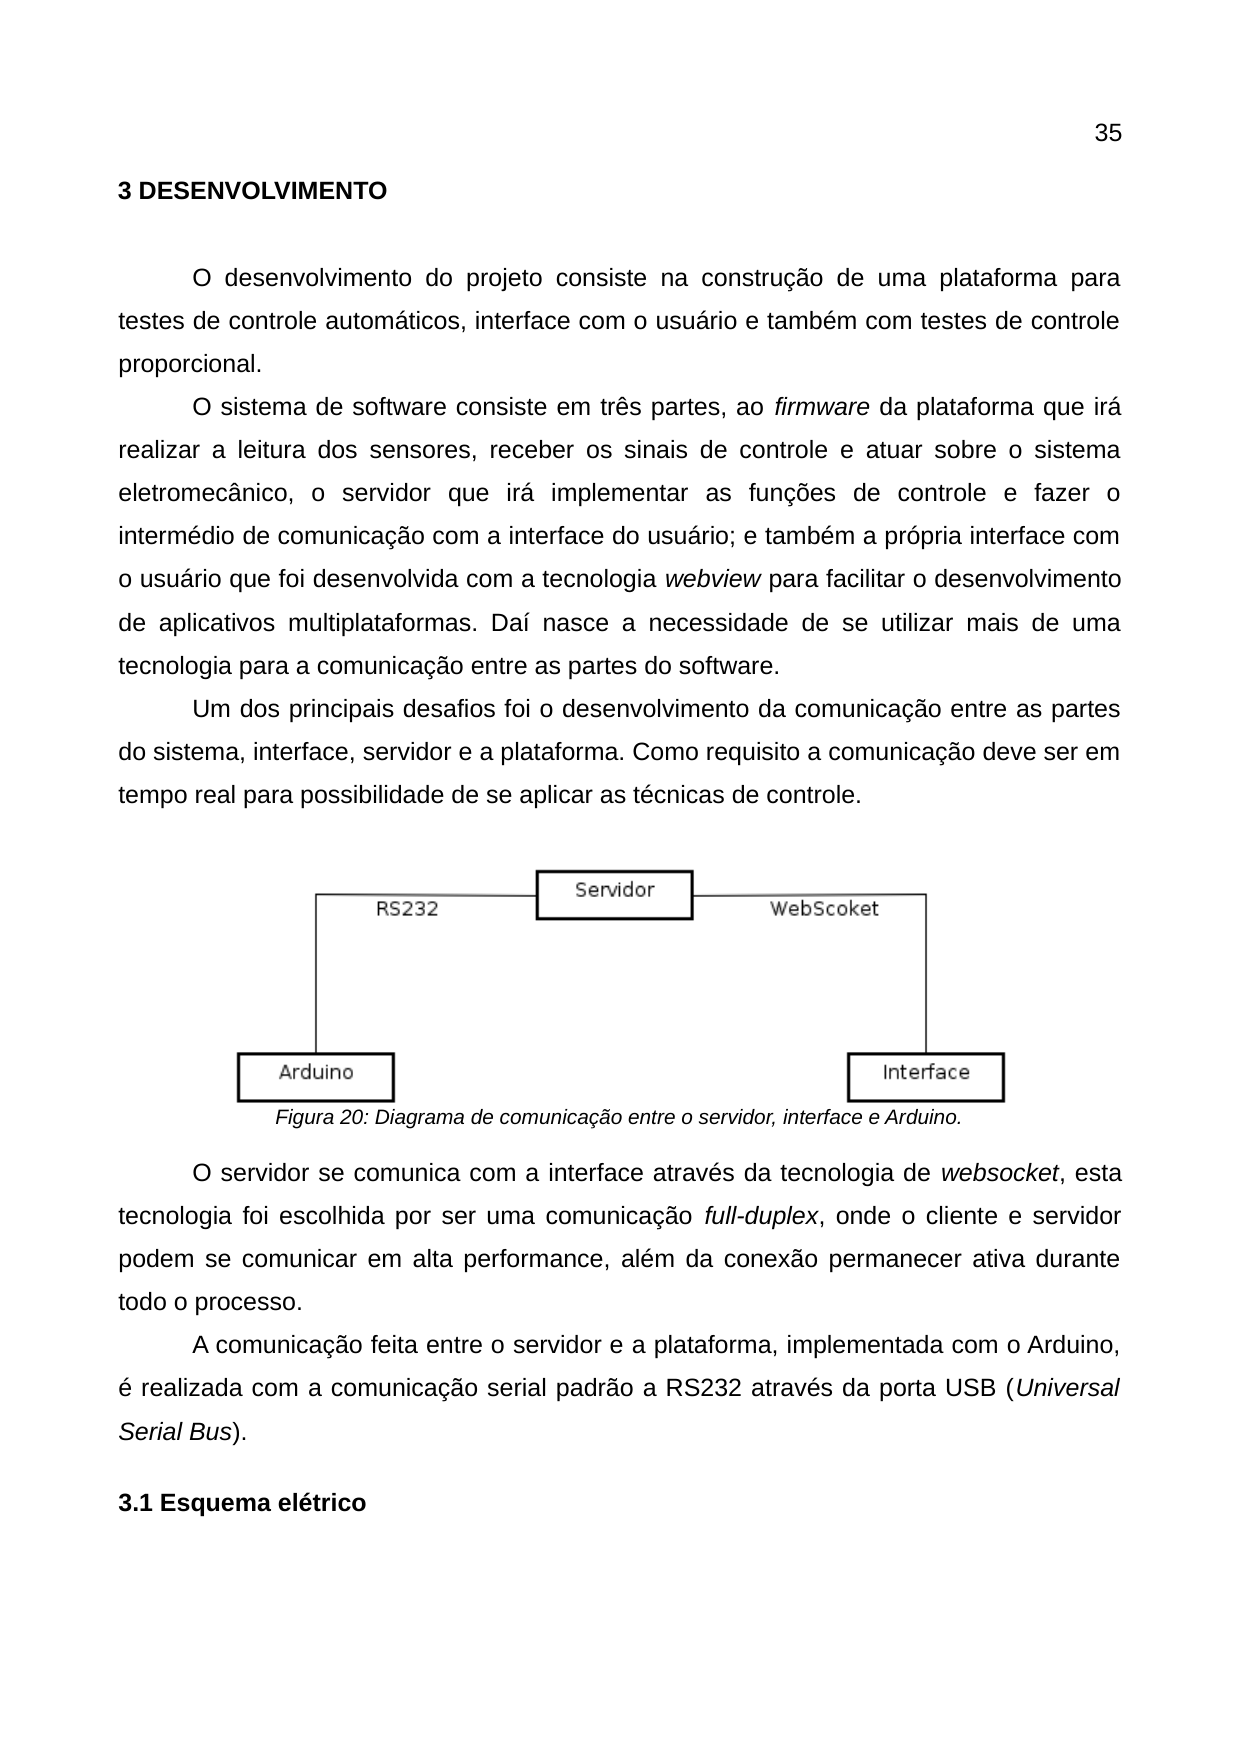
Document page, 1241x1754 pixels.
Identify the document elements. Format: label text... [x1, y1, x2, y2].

text O servidor se comunica com a interface através da tecnologia de websocket, esta tecnologia foi escolhida por ser uma comunicação full-duplex, onde o cliente e servidor podem se comunicar em alta performance, além da conexão permanecer ativa durante todo o processo. [118, 1158, 1122, 1316]
picture [231, 864, 1010, 1106]
text O desenvolvimento do projeto consiste na construção de uma plataforma para testes de controle automáticos, interface com o usuário e também com testes de controle proporcional. [118, 263, 1122, 378]
text O sistema de software consiste em três partes, ao firmware da plataforma que irá realizar a leitura dos sensores, receber os sinais de controle e atuar sobre o sistema eletromecânico, o servidor que irá implementar as funções de controle e fazer o intermédio de comunicação com a interface do usuário; e também a própria interface com o usuário que foi desenvolvida com a tecnologia webview para facilitar o desenvolvimento de aplicativos multiplataformas. Daí nasce a necessidade de se utilizar mais de uma tecnologia para a comunicação entre as partes do software. [118, 392, 1122, 679]
text Um dos principais desafios foi o desenvolvimento da comunicação entre as partes do sistema, interface, servidor e a plataforma. Como requisito a comunicação deve ser em tempo real para possibilidade de se aplicar as técnicas de controle. [118, 694, 1122, 809]
subtitle 3.1 Esquema elétrico [118, 1488, 1122, 1517]
subtitle 3 DESENVOLVIMENTO [118, 176, 1122, 205]
text Figura 20: Diagrama de comunicação entre o servidor, interface e Arduino. [231, 1106, 1009, 1129]
text A comunicação feita entre o servidor e a plataforma, implementada com o Arduino, é realizada com a comunicação serial padrão a RS232 através da porta USB (Universal Serial Bus). [118, 1330, 1122, 1445]
